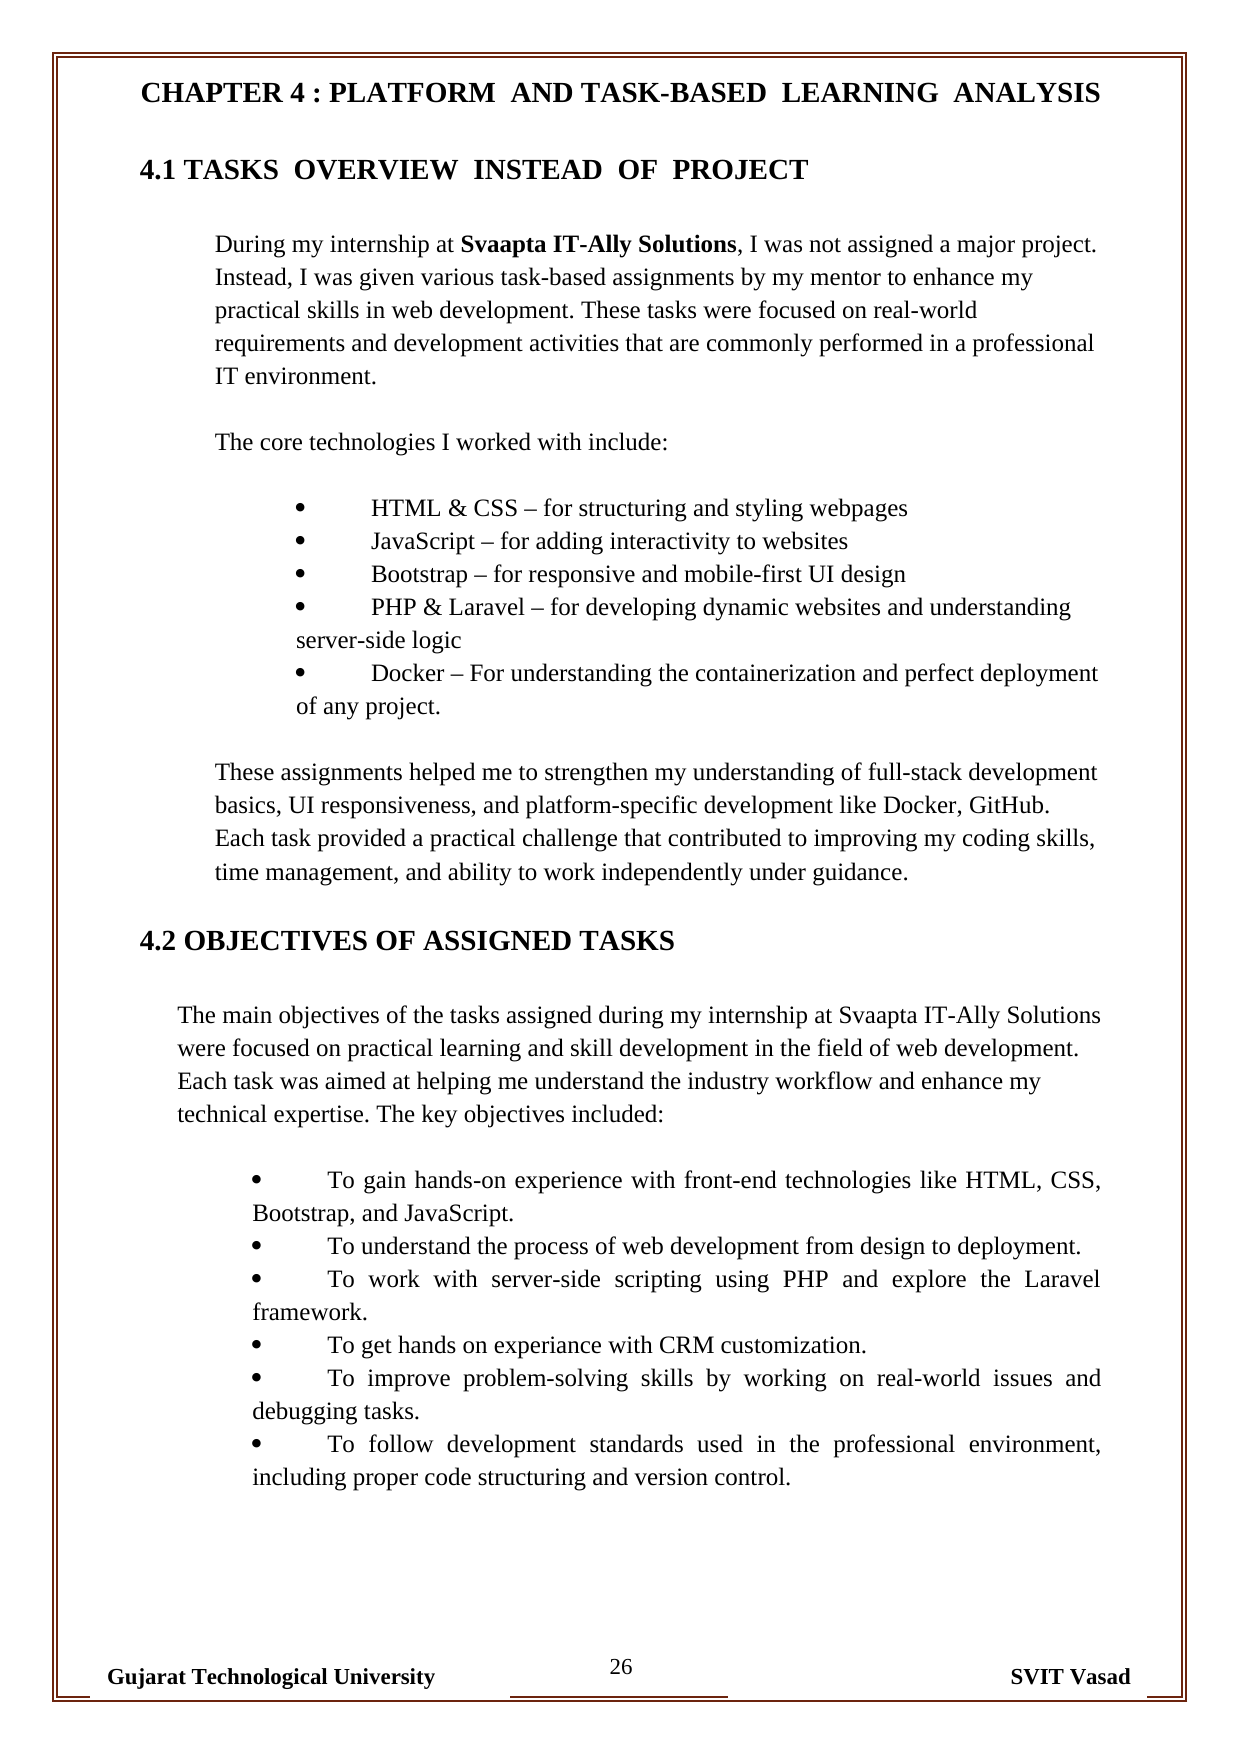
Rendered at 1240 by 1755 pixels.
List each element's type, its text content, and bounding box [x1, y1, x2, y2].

text These assignments helped me to strengthen my understanding of full-stack development basics, UI responsiveness, and platform-specific development like Docker, GitHub. Each task provided a practical challenge that contributed to improving my coding skills, time management, and ability to work independently under guidance. [214, 757, 1102, 885]
text CHAPTER 4 : PLATFORM AND TASK-BASED LEARNING ANALYSIS [139, 75, 1102, 108]
text The main objectives of the tasks assigned during my internship at Svaapta IT-Ally Solutions were focused on practical learning and skill development in the field of web development. Each task was aimed at helping me understand the industry workflow and enhance my technical expertise. The key objectives included: [177, 1000, 1102, 1127]
list To work with server-side scripting using PHP and explore the Laravel framework. [252, 1264, 1102, 1326]
text 4.2 OBJECTIVES OF ASSIGNED TASKS [139, 923, 1102, 956]
text 4.1 TASKS OVERVIEW INSTEAD OF PROJECT [139, 152, 1102, 186]
list JavaScript – for adding interactivity to websites [296, 526, 1102, 555]
text During my internship at Svaapta IT-Ally Solutions, I was not assigned a major project. Instead, I was given various task-based assignments by my mentor to enhance my practical skills in web development. These tasks were focused on real-world requirements and development activities that are commonly performed in a professional IT environment. [214, 229, 1102, 390]
list To gain hands-on experience with front-end technologies like HTML, CSS, Bootstrap, and JavaScript. [252, 1165, 1102, 1227]
list To improve problem-solving skills by working on real-world issues and debugging tasks. [252, 1363, 1102, 1425]
list To understand the process of web development from design to deployment. [252, 1231, 1102, 1259]
list Bootstrap – for responsive and mobile-first UI design [296, 559, 1102, 588]
list Docker – For understanding the containerization and perfect deployment of any project. [296, 658, 1102, 720]
list HTML & CSS – for structuring and styling webpages [296, 493, 1102, 522]
list PHP & Laravel – for developing dynamic websites and understanding server-side logic [296, 592, 1102, 654]
list To get hands on experiance with CRM customization. [252, 1330, 1102, 1359]
text The core technologies I worked with include: [214, 427, 1102, 456]
list To follow development standards used in the professional environment, including proper code structuring and version control. [252, 1429, 1102, 1491]
